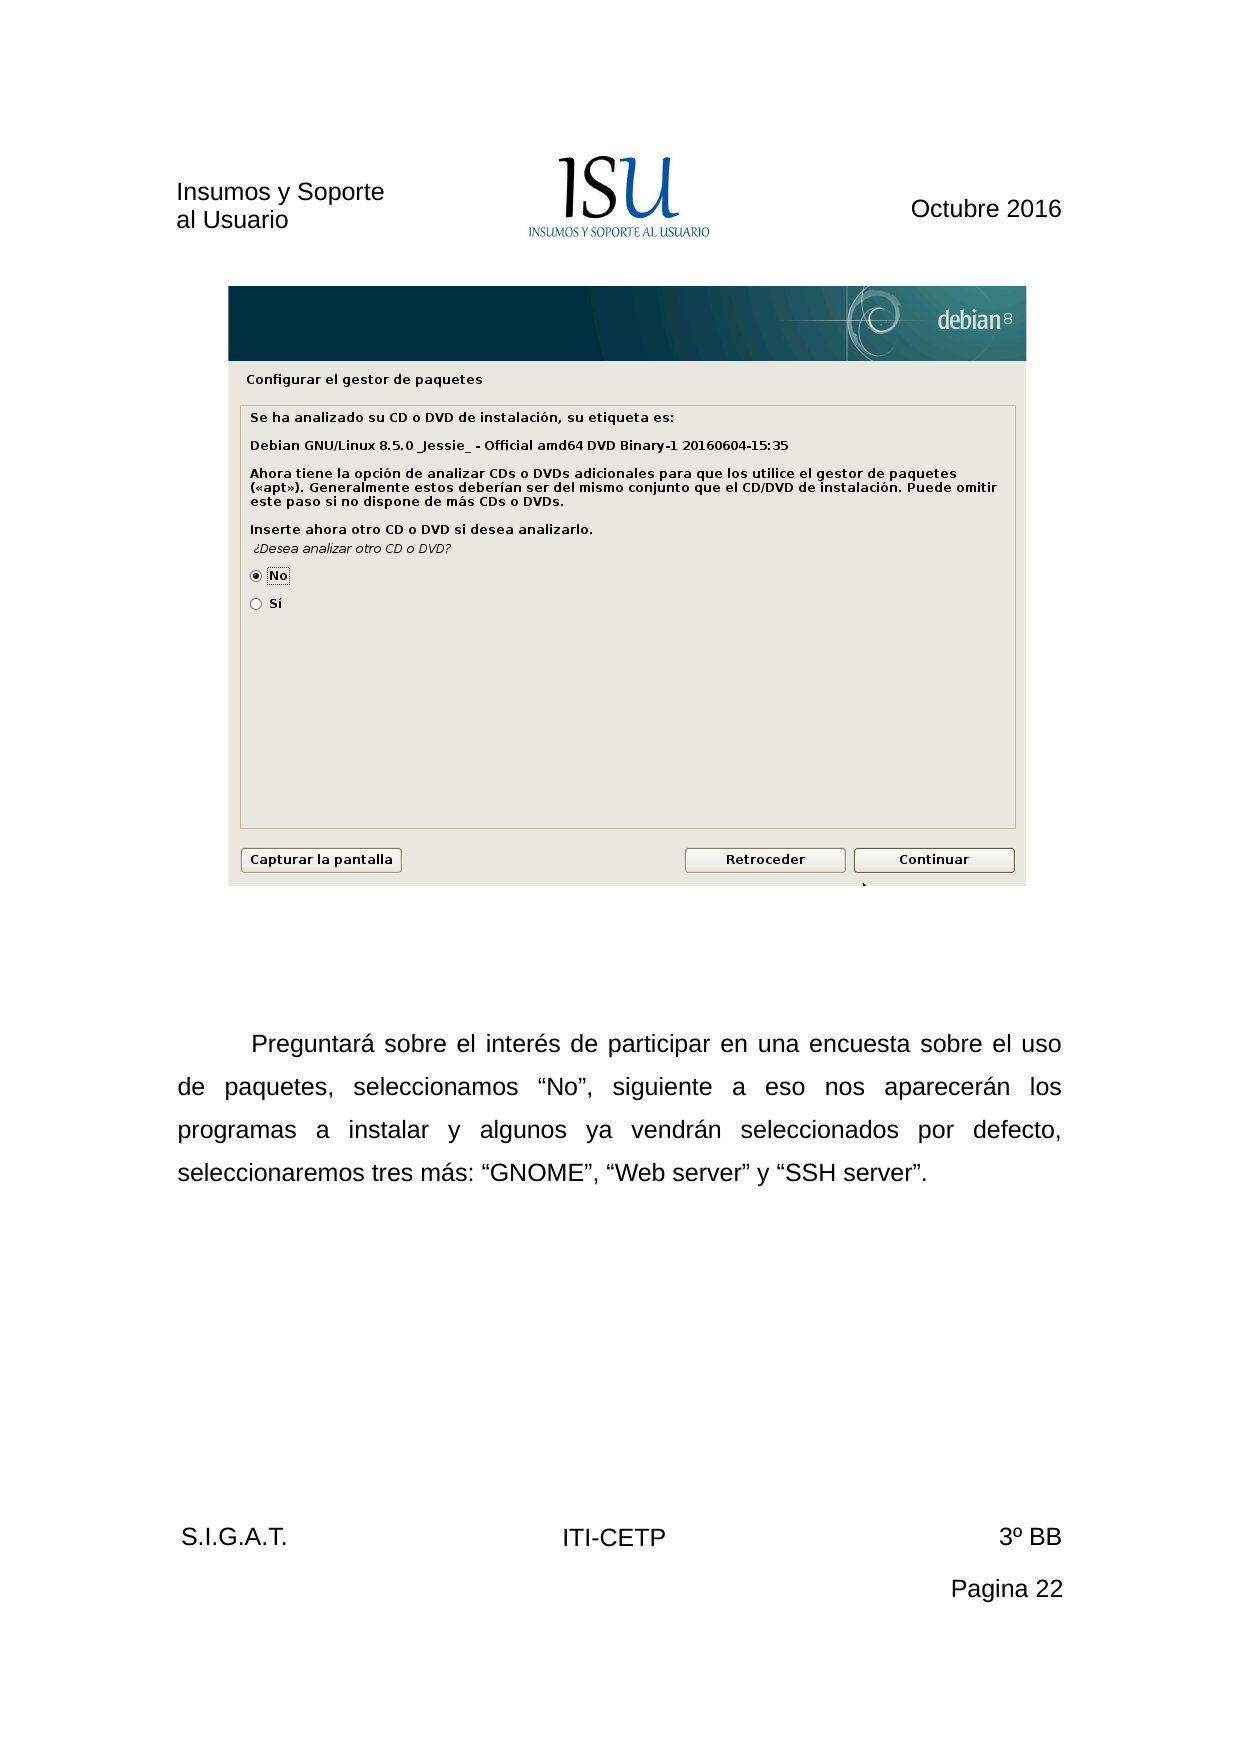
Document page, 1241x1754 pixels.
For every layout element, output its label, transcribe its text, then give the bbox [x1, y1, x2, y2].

text Preguntará sobre el interés de participar en una encuesta sobre el uso de paquetes, seleccionamos “No”, siguiente a eso nos aparecerán los programas a instalar y algunos ya vendrán seleccionados por defecto, seleccionaremos tres más: “GNOME”, “Web server” y “SSH server”. [177, 1029, 1063, 1187]
picture [517, 138, 723, 252]
picture [228, 286, 1027, 886]
